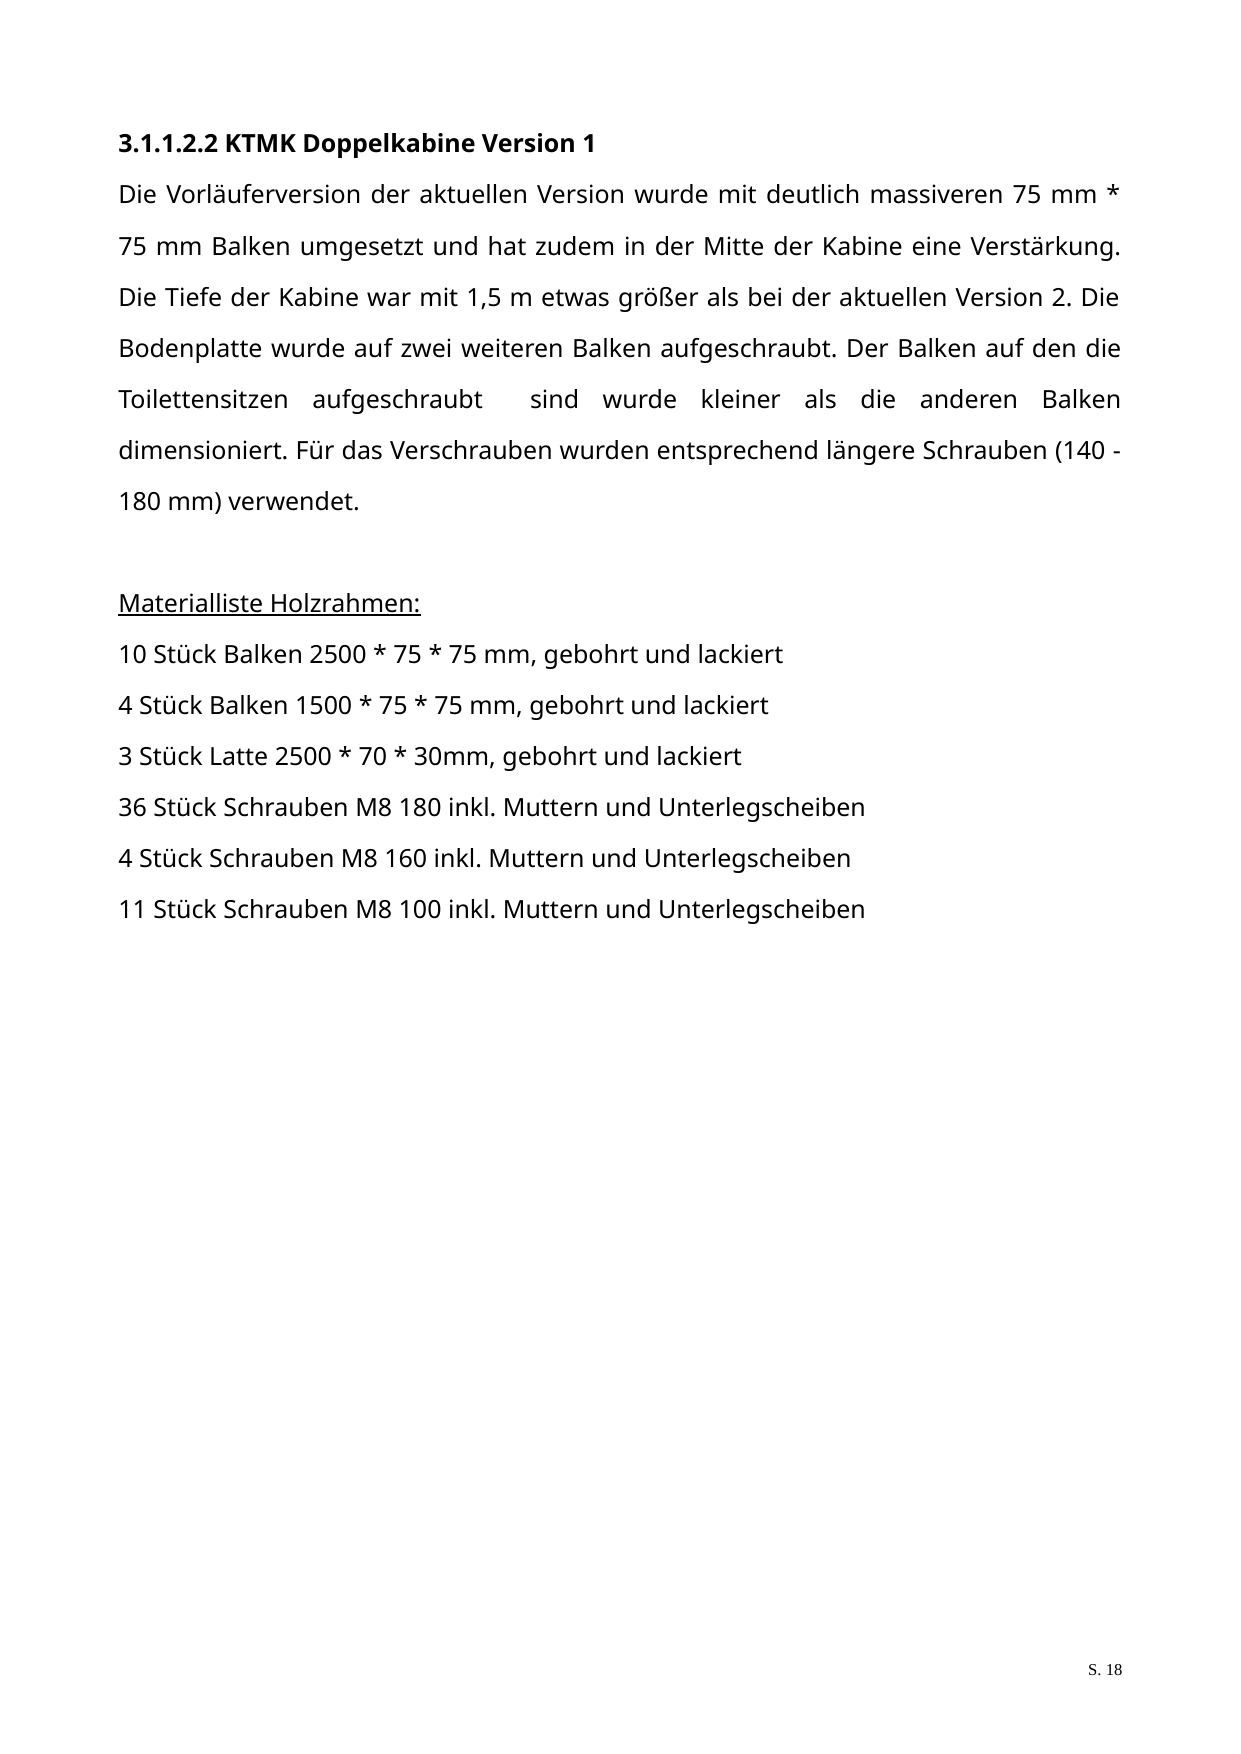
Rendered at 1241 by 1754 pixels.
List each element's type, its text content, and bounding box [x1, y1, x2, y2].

text 36 Stück Schrauben M8 180 inkl. Muttern und Unterlegscheiben [118, 789, 1122, 824]
text Die Vorläuferversion der aktuellen Version wurde mit deutlich massiveren 75 mm * 75 mm Balken umgesetzt und hat zudem in der Mitte der Kabine eine Verstärkung. Die Tiefe der Kabine war mit 1,5 m etwas größer als bei der aktuellen Version 2. Die Bodenplatte wurde auf zwei weiteren Balken aufgeschraubt. Der Balken auf den die Toilettensitzen aufgeschraubt sind wurde kleiner als die anderen Balken dimensioniert. Für das Verschrauben wurden entsprechend längere Schrauben (140 - 180 mm) verwendet. [118, 177, 1122, 517]
text 4 Stück Balken 1500 * 75 * 75 mm, gebohrt und lackiert [118, 687, 1122, 722]
text 4 Stück Schrauben M8 160 inkl. Muttern und Unterlegscheiben [118, 841, 1122, 875]
text 3.1.1.2.2 KTMK Doppelkabine Version 1 [118, 126, 1122, 160]
text 10 Stück Balken 2500 * 75 * 75 mm, gebohrt und lackiert [118, 636, 1122, 671]
text 11 Stück Schrauben M8 100 inkl. Muttern und Unterlegscheiben [118, 892, 1122, 926]
text Materialliste Holzrahmen: [118, 585, 1122, 619]
text 3 Stück Latte 2500 * 70 * 30mm, gebohrt und lackiert [118, 738, 1122, 773]
